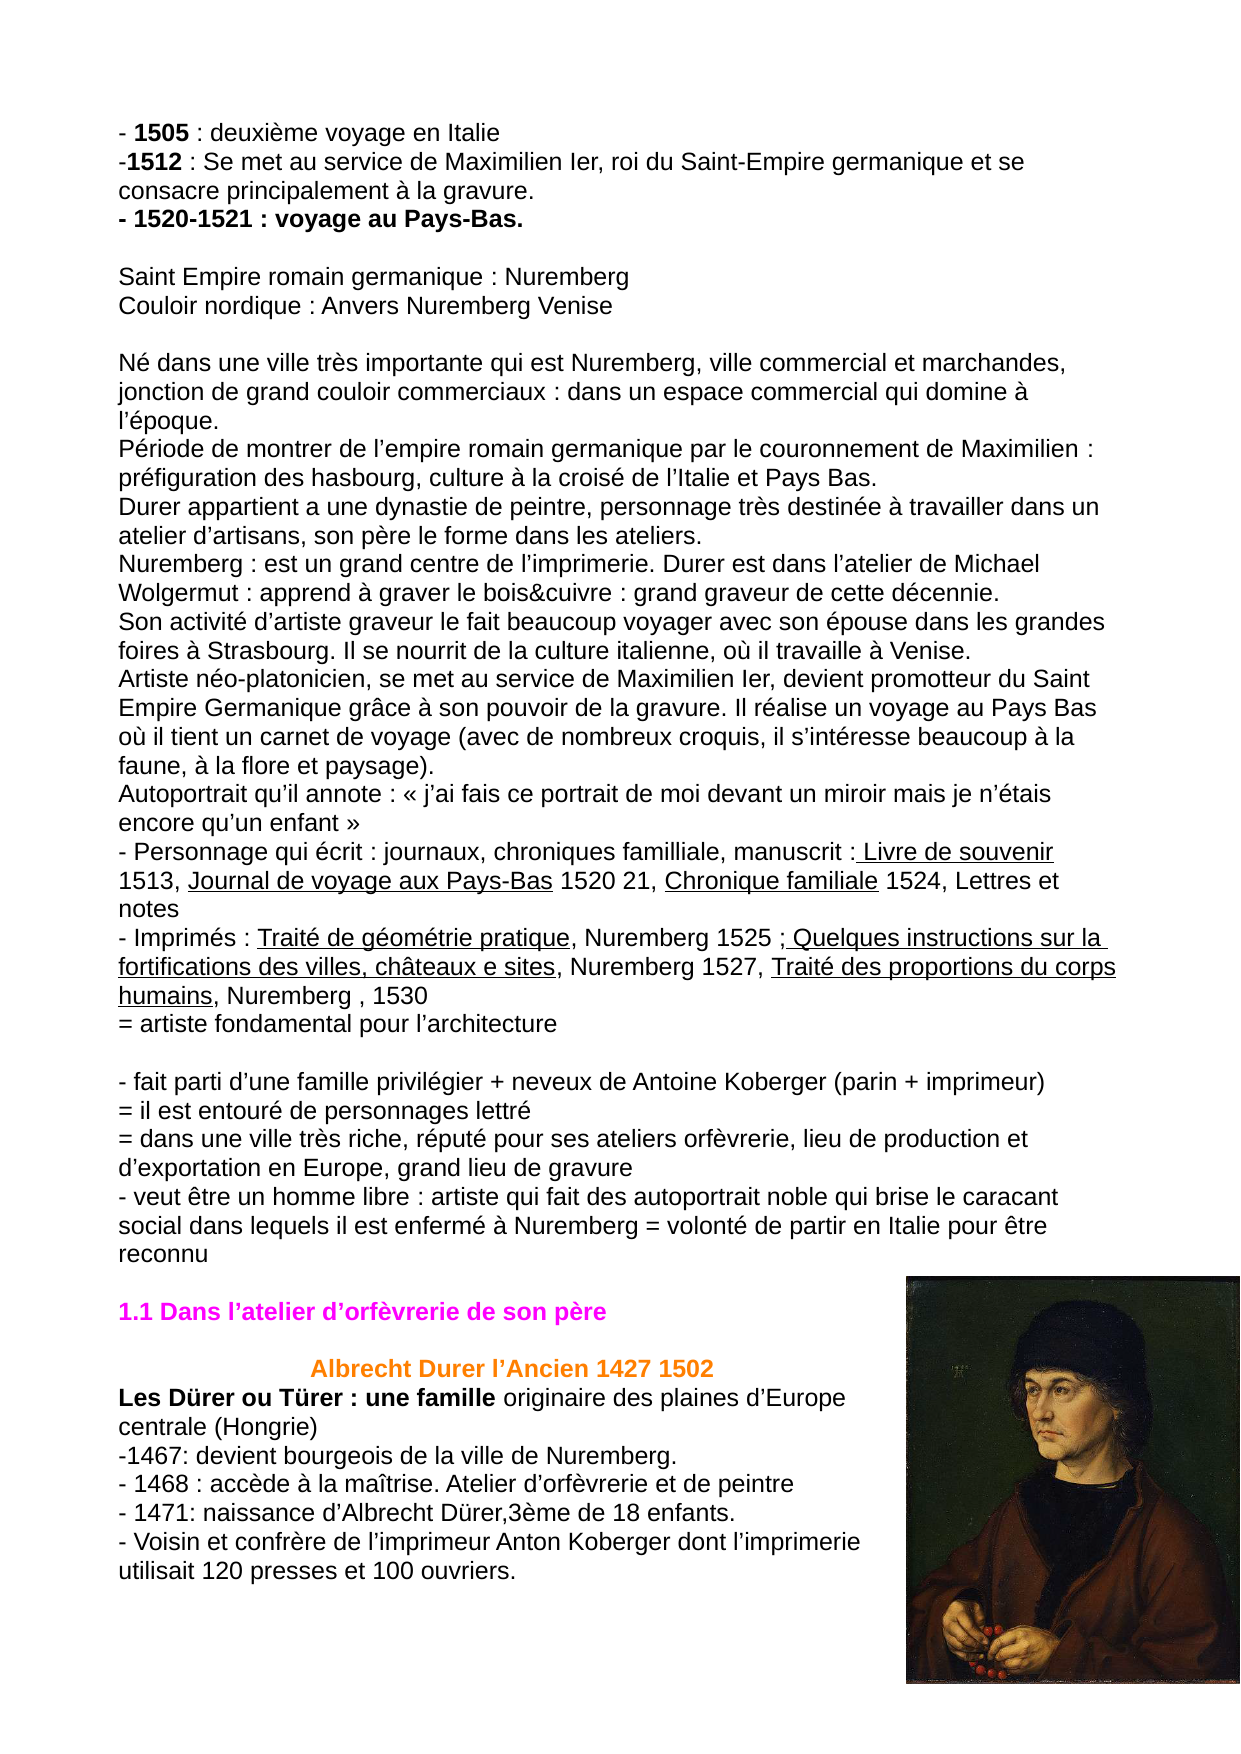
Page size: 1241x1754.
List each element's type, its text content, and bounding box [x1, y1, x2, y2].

text Période de montrer de l’empire romain germanique par le couronnement de Maximilien : préfiguration des hasbourg, culture à la croisé de l’Italie et Pays Bas. [118, 434, 1122, 492]
picture [906, 1276, 1240, 1684]
text Nuremberg : est un grand centre de l’imprimerie. Durer est dans l’atelier de Michael Wolgermut : apprend à graver le bois&cuivre : grand graveur de cette décennie. [118, 549, 1122, 607]
text - 1471: naissance d’Albrecht Dürer,3ème de 18 enfants. [118, 1498, 906, 1527]
text Son activité d’artiste graveur le fait beaucoup voyager avec son épouse dans les grandes foires à Strasbourg. Il se nourrit de la culture italienne, où il travaille à Venise. [118, 607, 1122, 664]
text = dans une ville très riche, réputé pour ses ateliers orfèvrerie, lieu de production et d’exportation en Europe, grand lieu de gravure [118, 1124, 1122, 1182]
text = il est entouré de personnages lettré [118, 1096, 1122, 1124]
text 1.1 Dans l’atelier d’orfèvrerie de son père [118, 1297, 906, 1326]
text - 1505 : deuxième voyage en Italie [118, 118, 1122, 147]
text Né dans une ville très importante qui est Nuremberg, ville commercial et marchandes, jonction de grand couloir commerciaux : dans un espace commercial qui domine à l’époque. [118, 348, 1122, 434]
text Saint Empire romain germanique : Nuremberg [118, 262, 1122, 291]
text Albrecht Durer l’Ancien 1427 1502 [118, 1354, 906, 1383]
text - 1468 : accède à la maîtrise. Atelier d’orfèvrerie et de peintre [118, 1469, 906, 1498]
text Les Dürer ou Türer : une famille originaire des plaines d’Europe centrale (Hongrie) [118, 1383, 906, 1441]
text - veut être un homme libre : artiste qui fait des autoportrait noble qui brise le caracant social dans lequels il est enfermé à Nuremberg = volonté de partir en Italie pour être reconnu [118, 1182, 1122, 1268]
text Durer appartient a une dynastie de peintre, personnage très destinée à travailler dans un atelier d’artisans, son père le forme dans les ateliers. [118, 492, 1122, 549]
text Autoportrait qu’il annote : « j’ai fais ce portrait de moi devant un miroir mais je n’étais encore qu’un enfant » [118, 779, 1122, 837]
text - fait parti d’une famille privilégier + neveux de Antoine Koberger (parin + imprimeur) [118, 1067, 1122, 1096]
text - Voisin et confrère de l’imprimeur Anton Koberger dont l’imprimerie utilisait 120 presses et 100 ouvriers. [118, 1527, 906, 1584]
text -1512 : Se met au service de Maximilien Ier, roi du Saint-Empire germanique et se consacre principalement à la gravure. [118, 147, 1122, 204]
text - Imprimés : Traité de géométrie pratique, Nuremberg 1525 ; Quelques instructions sur la fortifications des villes, châteaux e sites, Nuremberg 1527, Traité des proportions du corps humains, Nuremberg , 1530 [118, 923, 1122, 1009]
text - Personnage qui écrit : journaux, chroniques familliale, manuscrit : Livre de souvenir 1513, Journal de voyage aux Pays-Bas 1520 21, Chronique familiale 1524, Lettres et notes [118, 837, 1122, 923]
text Couloir nordique : Anvers Nuremberg Venise [118, 291, 1122, 319]
text -1467: devient bourgeois de la ville de Nuremberg. [118, 1441, 906, 1469]
text = artiste fondamental pour l’architecture [118, 1009, 1122, 1038]
text Artiste néo-platonicien, se met au service de Maximilien Ier, devient promotteur du Saint Empire Germanique grâce à son pouvoir de la gravure. Il réalise un voyage au Pays Bas où il tient un carnet de voyage (avec de nombreux croquis, il s’intéresse beaucoup à la faune, à la flore et paysage). [118, 664, 1122, 779]
text - 1520-1521 : voyage au Pays-Bas. [118, 204, 1122, 233]
